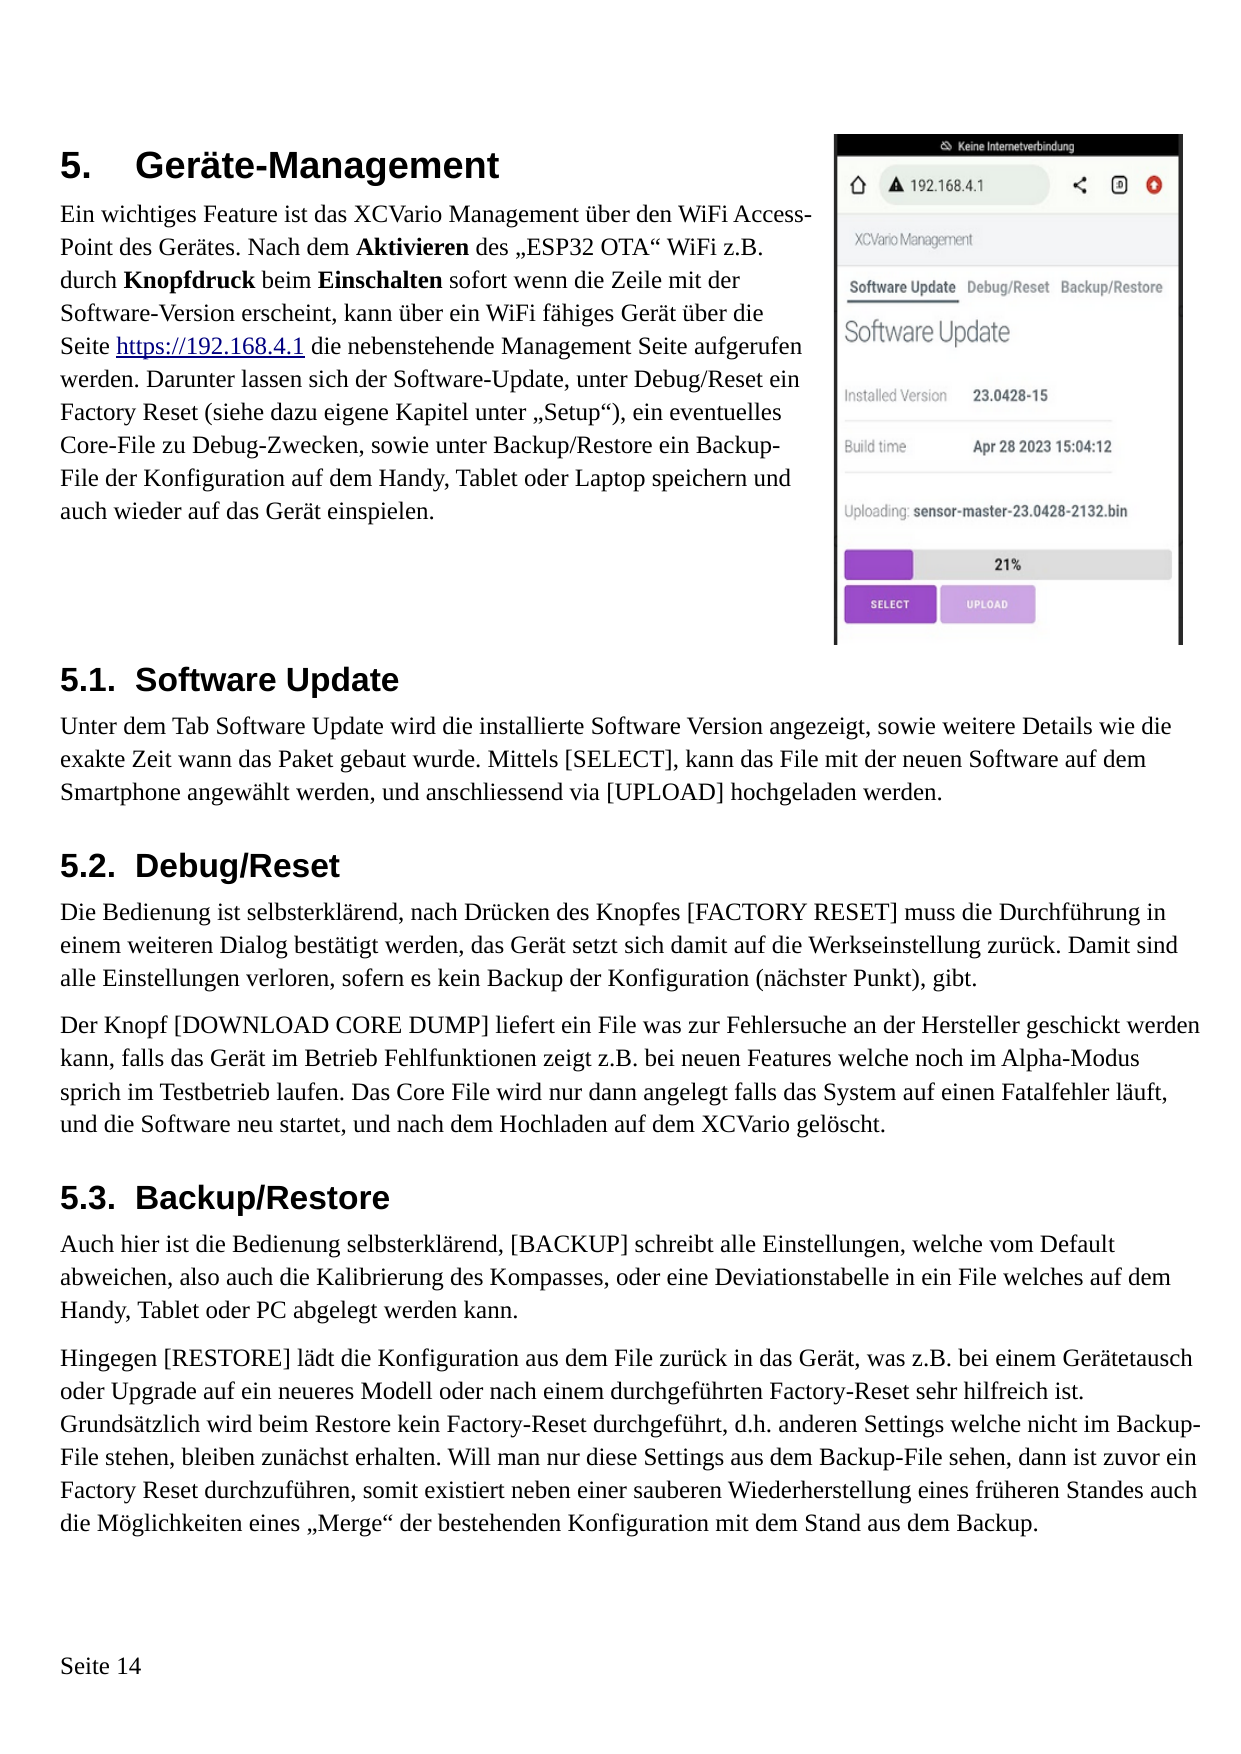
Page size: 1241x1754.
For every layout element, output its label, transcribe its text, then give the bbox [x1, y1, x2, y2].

text Auch hier ist die Bedienung selbsterklärend, [BACKUP] schreibt alle Einstellungen, welche vom Default abweichen, also auch die Kalibrierung des Kompasses, oder eine Deviationstabelle in ein File welches auf dem Handy, Tablet oder PC abgelegt werden kann. [60, 1229, 1207, 1324]
subtitle Backup/Restore [60, 1178, 1207, 1217]
subtitle Debug/Reset [60, 846, 1207, 884]
text Ein wichtiges Feature ist das XCVario Management über den WiFi Access-Point des Gerätes. Nach dem Aktivieren des „ESP32 OTA“ WiFi z.B. durch Knopfdruck beim Einschalten sofort wenn die Zeile mit der Software-Version erscheint, kann über ein WiFi fähiges Gerät über die Seite https://192.168.4.1 die nebenstehende Management Seite aufgerufen werden. Darunter lassen sich der Software-Update, unter Debug/Reset ein Factory Reset (siehe dazu eigene Kapitel unter „Setup“), ein eventuelles Core-File zu Debug-Zwecken, sowie unter Backup/Restore ein Backup-File der Konfiguration auf dem Handy, Tablet oder Laptop speichern und auch wieder auf das Gerät einspielen. [60, 199, 833, 525]
picture [833, 134, 1183, 645]
text Die Bedienung ist selbsterklärend, nach Drücken des Knopfes [FACTORY RESET] muss die Durchführung in einem weiteren Dialog bestätigt werden, das Gerät setzt sich damit auf die Werkseinstellung zurück. Damit sind alle Einstellungen verloren, sofern es kein Backup der Konfiguration (nächster Punkt), gibt. [60, 897, 1207, 992]
text Unter dem Tab Software Update wird die installierte Software Version angezeigt, sowie weitere Details wie die exakte Zeit wann das Paket gebaut wurde. Mittels [SELECT], kann das File mit der neuen Software auf dem Smartphone angewählt werden, und anschliessend via [UPLOAD] hochgeladen werden. [60, 711, 1207, 806]
text Der Knopf [DOWNLOAD CORE DUMP] liefert ein File was zur Fehlersuche an der Hersteller geschickt werden kann, falls das Gerät im Betrieb Fehlfunktionen zeigt z.B. bei neuen Features welche noch im Alpha-Modus sprich im Testbetrieb laufen. Das Core File wird nur dann angelegt falls das System auf einen Fatalfehler läuft, und die Software neu startet, und nach dem Hochladen auf dem XCVario gelöscht. [60, 1011, 1207, 1138]
text Hingegen [RESTORE] lädt die Konfiguration aus dem File zurück in das Gerät, was z.B. bei einem Gerätetausch oder Upgrade auf ein neueres Modell oder nach einem durchgeführten Factory-Reset sehr hilfreich ist. Grundsätzlich wird beim Restore kein Factory-Reset durchgeführt, d.h. anderen Settings welche nicht im Backup-File stehen, bleiben zunächst erhalten. Will man nur diese Settings aus dem Backup-File sehen, dann ist zuvor ein Factory Reset durchzuführen, somit existiert neben einer sauberen Wiederherstellung eines früheren Standes auch die Möglichkeiten eines „Merge“ der bestehenden Konfiguration mit dem Stand aus dem Backup. [60, 1343, 1207, 1537]
subtitle Geräte-Management [60, 143, 833, 187]
subtitle Software Update [60, 660, 1207, 699]
subtitle [1183, 143, 1207, 187]
